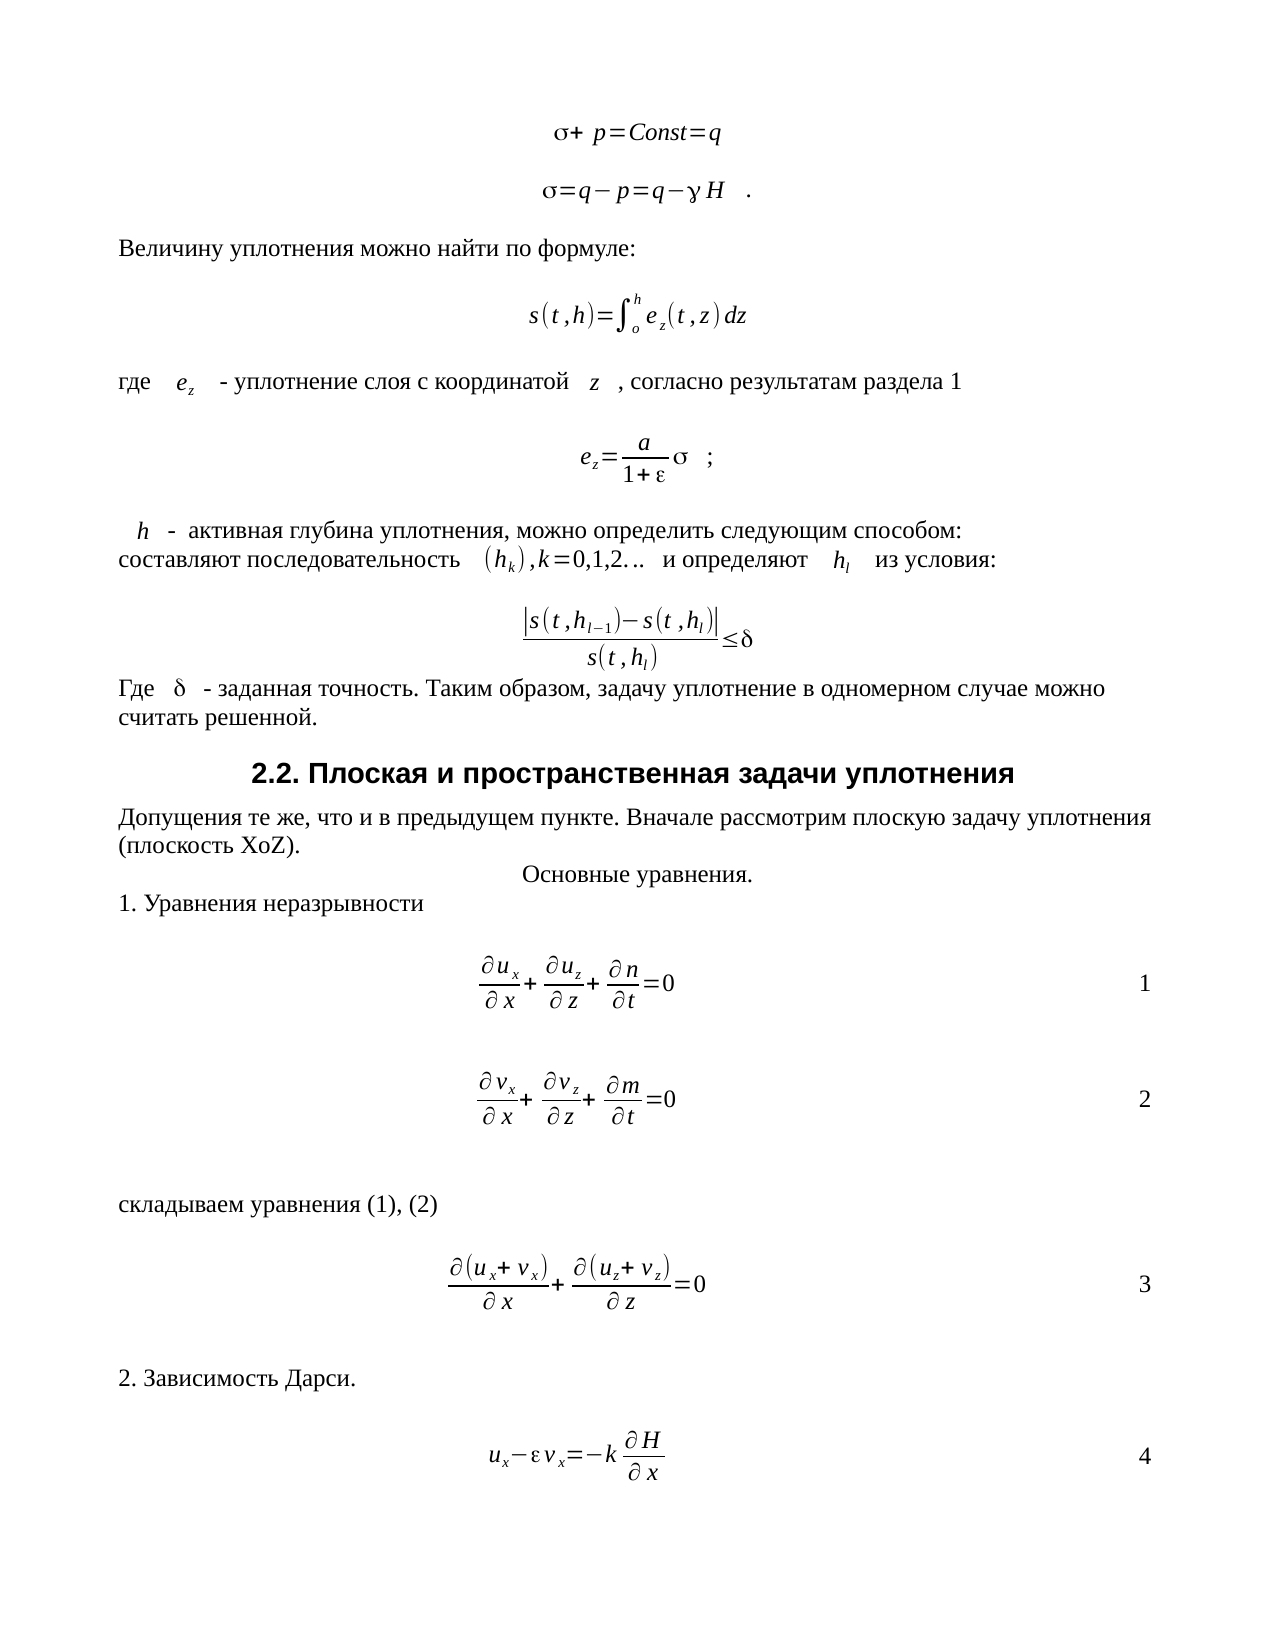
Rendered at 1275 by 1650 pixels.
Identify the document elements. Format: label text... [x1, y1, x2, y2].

text где - уплотнение слоя с координатой, согласно результатам раздела 1 [118, 366, 1157, 399]
subtitle 2.2. Плоская и пространственная задачи уплотнения [118, 756, 1157, 789]
table_header [118, 1420, 1041, 1503]
text 2. Зависимость Дарси. [118, 1363, 1157, 1391]
table_header 3 [1041, 1247, 1157, 1334]
text - активная глубина уплотнения, можно определить следующим способом: [118, 516, 1157, 544]
text составляют последовательность и определяют из условия: [118, 544, 1157, 577]
text Допущения те же, что и в предыдущем пункте. Вначале рассмотрим плоскую задачу уплотнения (плоскость XoZ). [118, 802, 1157, 859]
text Основные уравнения. [118, 859, 1157, 888]
table_header 4 [1041, 1420, 1157, 1503]
table_header 2 [1041, 1061, 1157, 1148]
text Где- заданная точность. Таким образом, задачу уплотнение в одномерном случае можно считать решенной. [118, 673, 1157, 731]
table_header [118, 946, 1041, 1032]
table_header 1 [1041, 946, 1157, 1032]
text складываем уравнения (1), (2) [118, 1189, 1157, 1218]
table_header [118, 1061, 1041, 1148]
text . [118, 174, 1157, 204]
text ; [118, 428, 1157, 487]
text 1. Уравнения неразрывности [118, 888, 1157, 917]
text Величину уплотнения можно найти по формуле: [118, 233, 1157, 262]
table_header [118, 1247, 1041, 1334]
